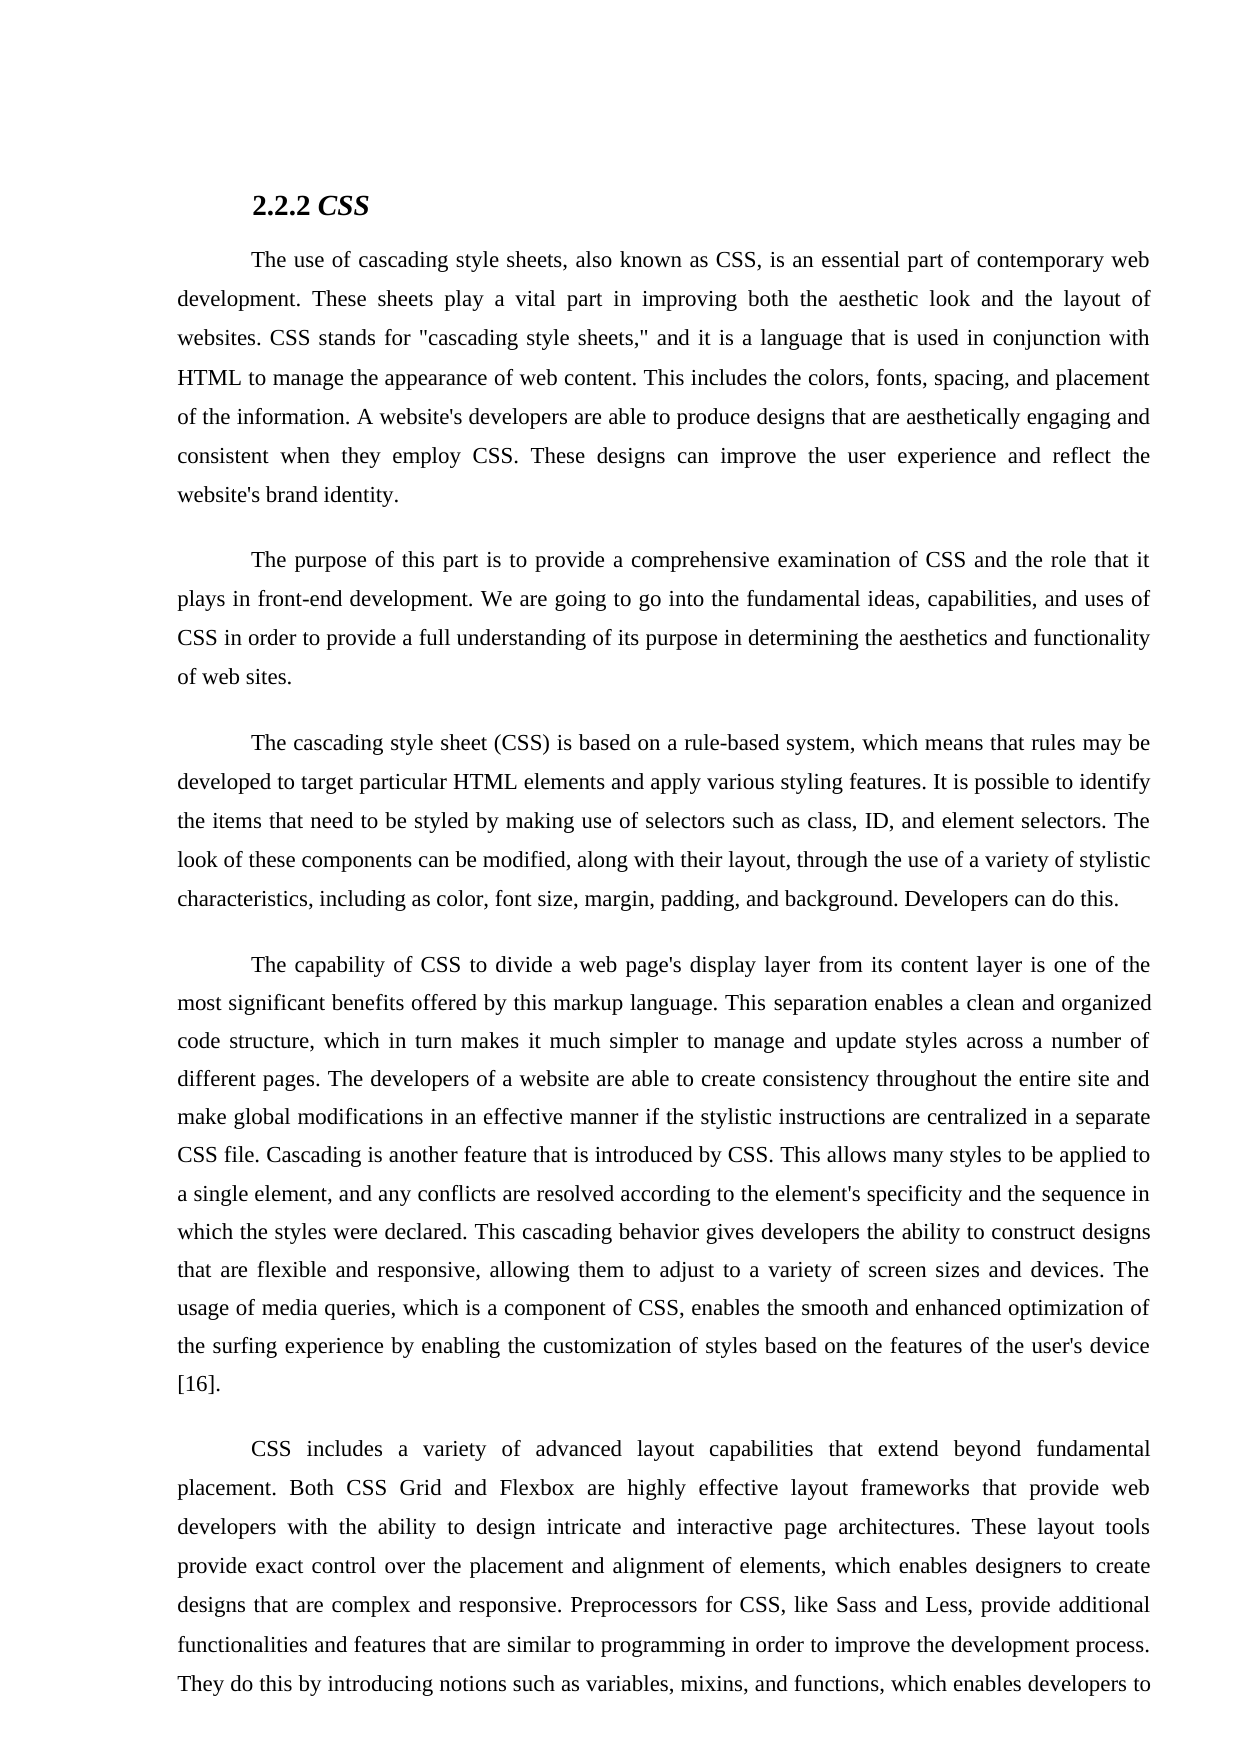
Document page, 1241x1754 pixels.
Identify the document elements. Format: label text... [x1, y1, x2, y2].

text The purpose of this part is to provide a comprehensive examination of CSS and the role that it plays in front-end development. We are going to go into the fundamental ideas, capabilities, and uses of CSS in order to provide a full understanding of its purpose in determining the aesthetics and functionality of web sites. [177, 547, 1152, 690]
text The cascading style sheet (CSS) is based on a rule-based system, which means that rules may be developed to target particular HTML elements and apply various styling features. It is possible to identify the items that need to be styled by making use of selectors such as class, ID, and element selectors. The look of these components can be modified, along with their layout, through the use of a variety of stylistic characteristics, including as color, font size, margin, padding, and background. Developers can do this. [177, 729, 1152, 912]
text The use of cascading style sheets, also known as CSS, is an essential part of contemporary web development. These sheets play a vital part in improving both the aesthetic look and the layout of websites. CSS stands for "cascading style sheets," and it is a language that is used in conjunction with HTML to manage the appearance of web content. This includes the colors, fonts, spacing, and placement of the information. A website's developers are able to produce designs that are aesthetically engaging and consistent when they employ CSS. These designs can improve the user experience and reflect the website's brand identity. [177, 246, 1152, 507]
text 2.2.2 CSS [252, 188, 1152, 222]
text CSS includes a variety of advanced layout capabilities that extend beyond fundamental placement. Both CSS Grid and Flexbox are highly effective layout frameworks that provide web developers with the ability to design intricate and interactive page architectures. These layout tools provide exact control over the placement and alignment of elements, which enables designers to create designs that are complex and responsive. Preprocessors for CSS, like Sass and Less, provide additional functionalities and features that are similar to programming in order to improve the development process. They do this by introducing notions such as variables, mixins, and functions, which enables developers to [177, 1435, 1152, 1696]
text The capability of CSS to divide a web page's display layer from its content layer is one of the most significant benefits offered by this markup language. This separation enables a clean and organized code structure, which in turn makes it much simpler to manage and update styles across a number of different pages. The developers of a website are able to create consistency throughout the entire site and make global modifications in an effective manner if the stylistic instructions are centralized in a separate CSS file. Cascading is another feature that is introduced by CSS. This allows many styles to be applied to a single element, and any conflicts are resolved according to the element's specificity and the sequence in which the styles were declared. This cascading behavior gives developers the ability to construct designs that are flexible and responsive, allowing them to adjust to a variety of screen sizes and devices. The usage of media queries, which is a component of CSS, enables the smooth and enhanced optimization of the surfing experience by enabling the customization of styles based on the features of the user's device [16]. [177, 951, 1152, 1397]
